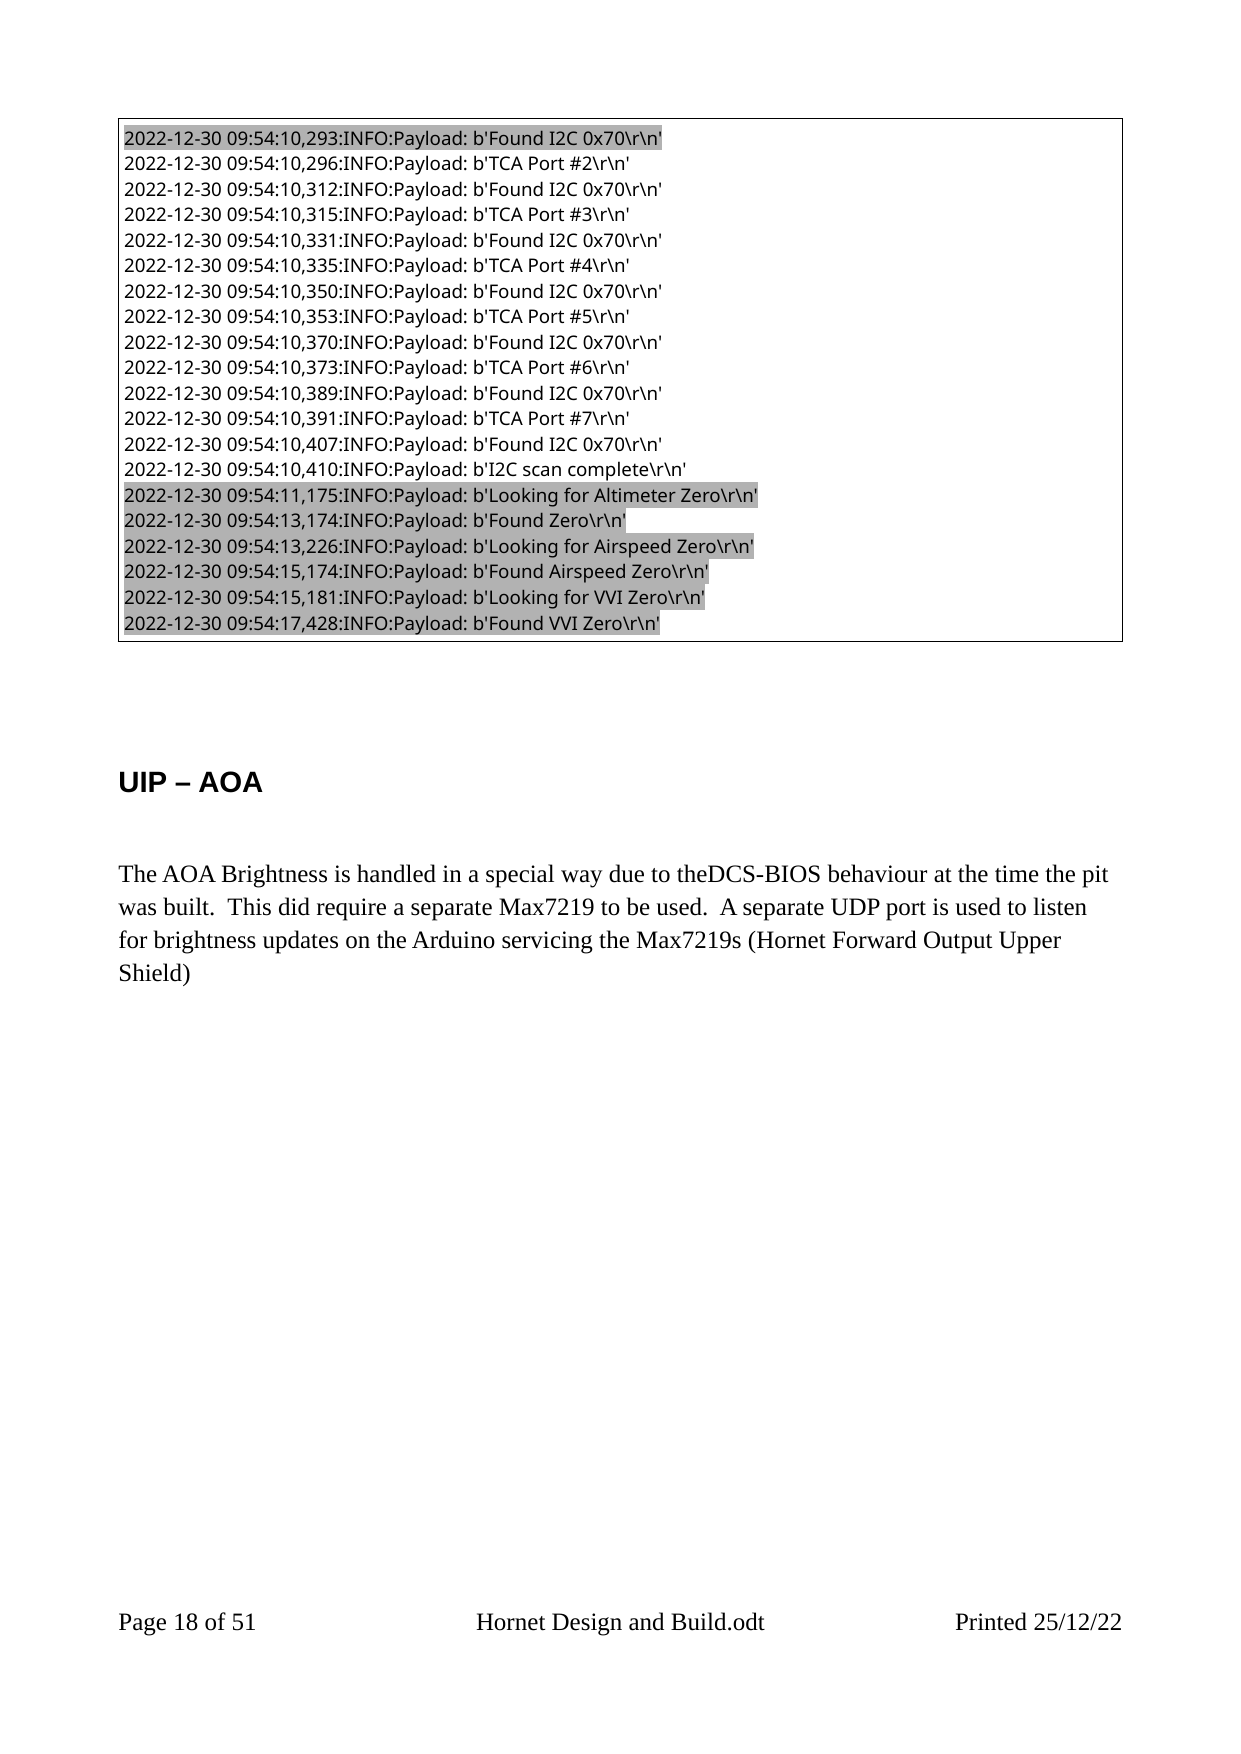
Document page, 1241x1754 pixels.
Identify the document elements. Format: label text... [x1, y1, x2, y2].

table_header 2022-12-30 09:54:10,293:INFO:Payload: b'Found I2C 0x70\r\n' 2022-12-30 09:54:10,296:INFO:Payload: b'TCA Port #2\r\n' 2022-12-30 09:54:10,312:INFO:Payload: b'Found I2C 0x70\r\n' 2022-12-30 09:54:10,315:INFO:Payload: b'TCA Port #3\r\n' 2022-12-30 09:54:10,331:INFO:Payload: b'Found I2C 0x70\r\n' 2022-12-30 09:54:10,335:INFO:Payload: b'TCA Port #4\r\n' 2022-12-30 09:54:10,350:INFO:Payload: b'Found I2C 0x70\r\n' 2022-12-30 09:54:10,353:INFO:Payload: b'TCA Port #5\r\n' 2022-12-30 09:54:10,370:INFO:Payload: b'Found I2C 0x70\r\n' 2022-12-30 09:54:10,373:INFO:Payload: b'TCA Port #6\r\n' 2022-12-30 09:54:10,389:INFO:Payload: b'Found I2C 0x70\r\n' 2022-12-30 09:54:10,391:INFO:Payload: b'TCA Port #7\r\n' 2022-12-30 09:54:10,407:INFO:Payload: b'Found I2C 0x70\r\n' 2022-12-30 09:54:10,410:INFO:Payload: b'I2C scan complete\r\n' 2022-12-30 09:54:11,175:INFO:Payload: b'Looking for Altimeter Zero\r\n' 2022-12-30 09:54:13,174:INFO:Payload: b'Found Zero\r\n' 2022-12-30 09:54:13,226:INFO:Payload: b'Looking for Airspeed Zero\r\n' 2022-12-30 09:54:15,174:INFO:Payload: b'Found Airspeed Zero\r\n' 2022-12-30 09:54:15,181:INFO:Payload: b'Looking for VVI Zero\r\n' 2022-12-30 09:54:17,428:INFO:Payload: b'Found VVI Zero\r\n' [119, 119, 1122, 641]
text The AOA Brightness is handled in a special way due to theDCS-BIOS behaviour at the time the pit was built. This did require a separate Max7219 to be used. A separate UDP port is used to listen for brightness updates on the Arduino servicing the Max7219s (Hornet Forward Output Upper Shield) [118, 859, 1122, 987]
subtitle UIP – AOA [118, 765, 1122, 799]
